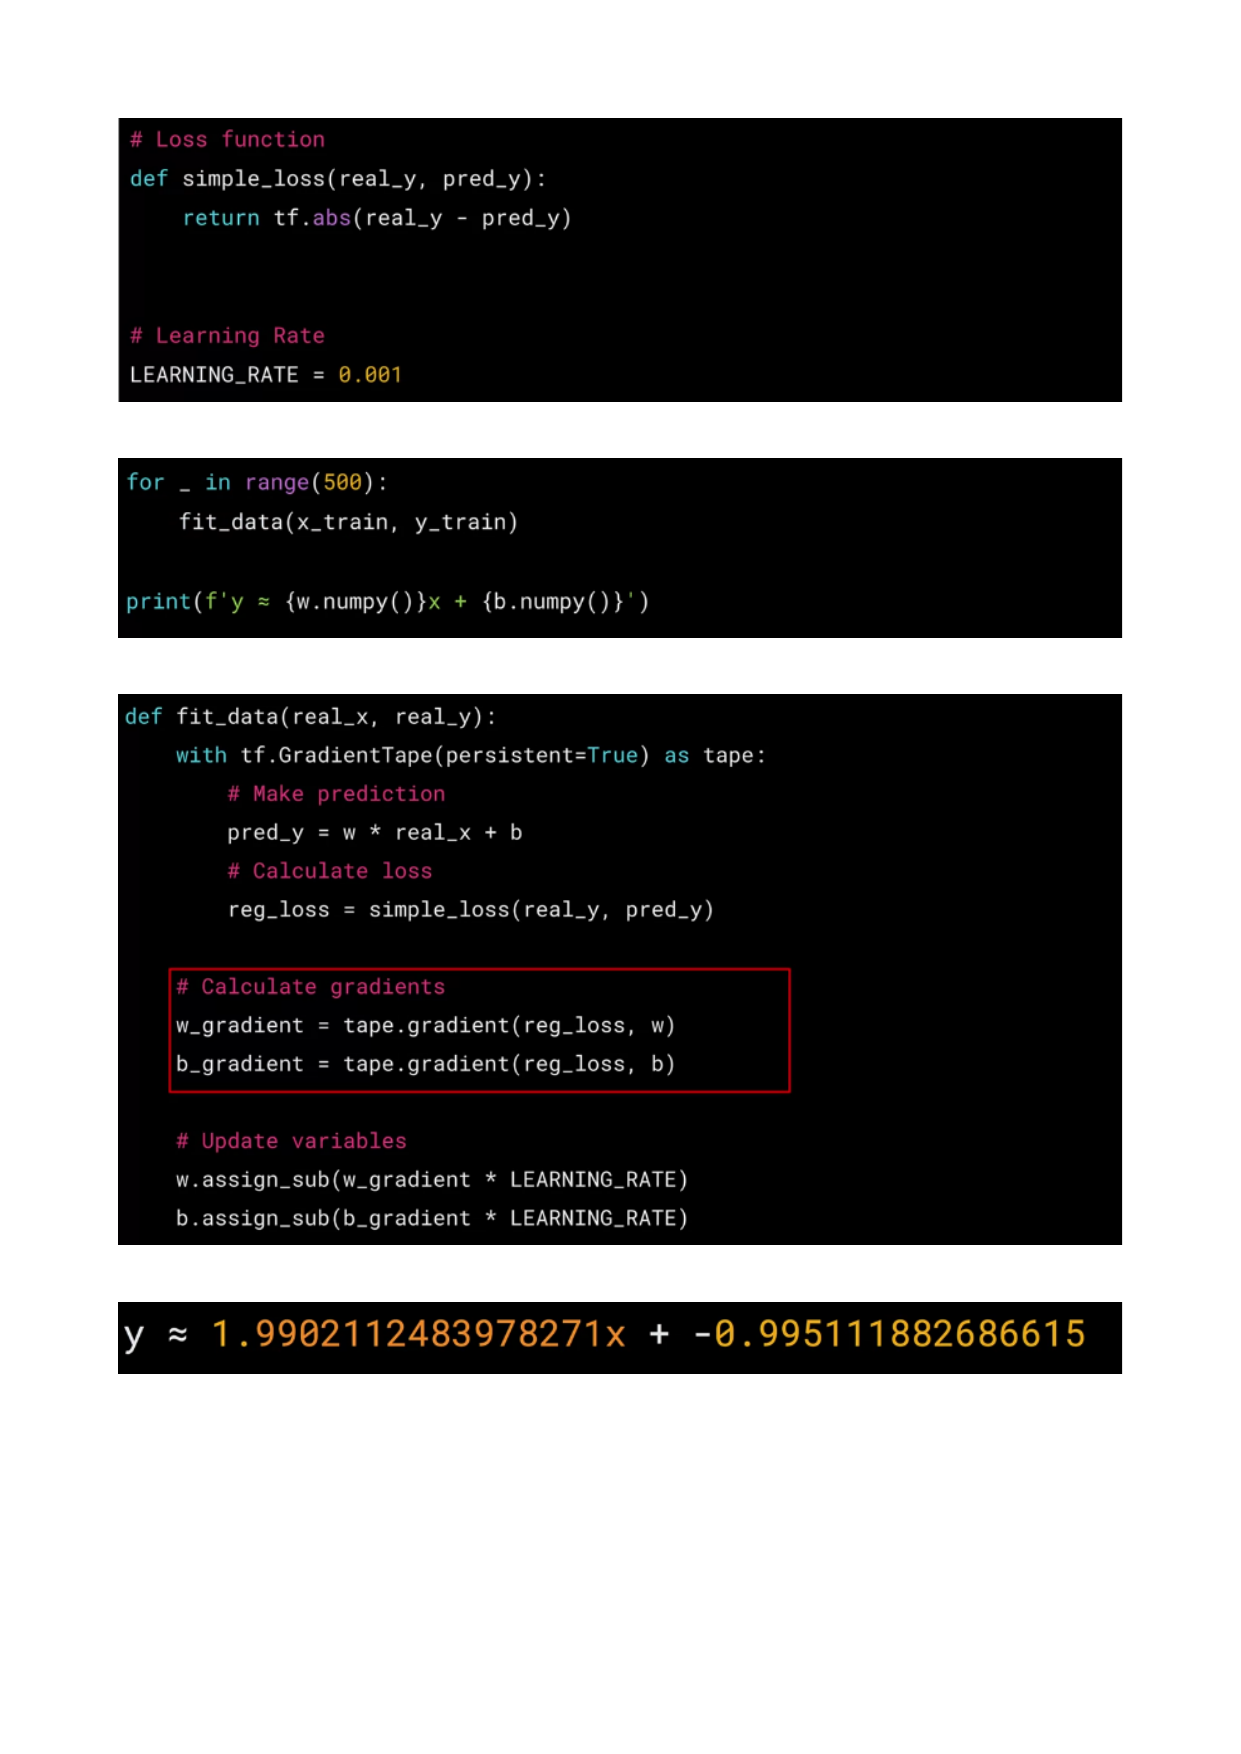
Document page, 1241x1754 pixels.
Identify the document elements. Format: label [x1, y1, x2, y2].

picture [118, 694, 1123, 1245]
picture [118, 458, 1123, 638]
picture [118, 1302, 1123, 1374]
picture [118, 118, 1123, 402]
